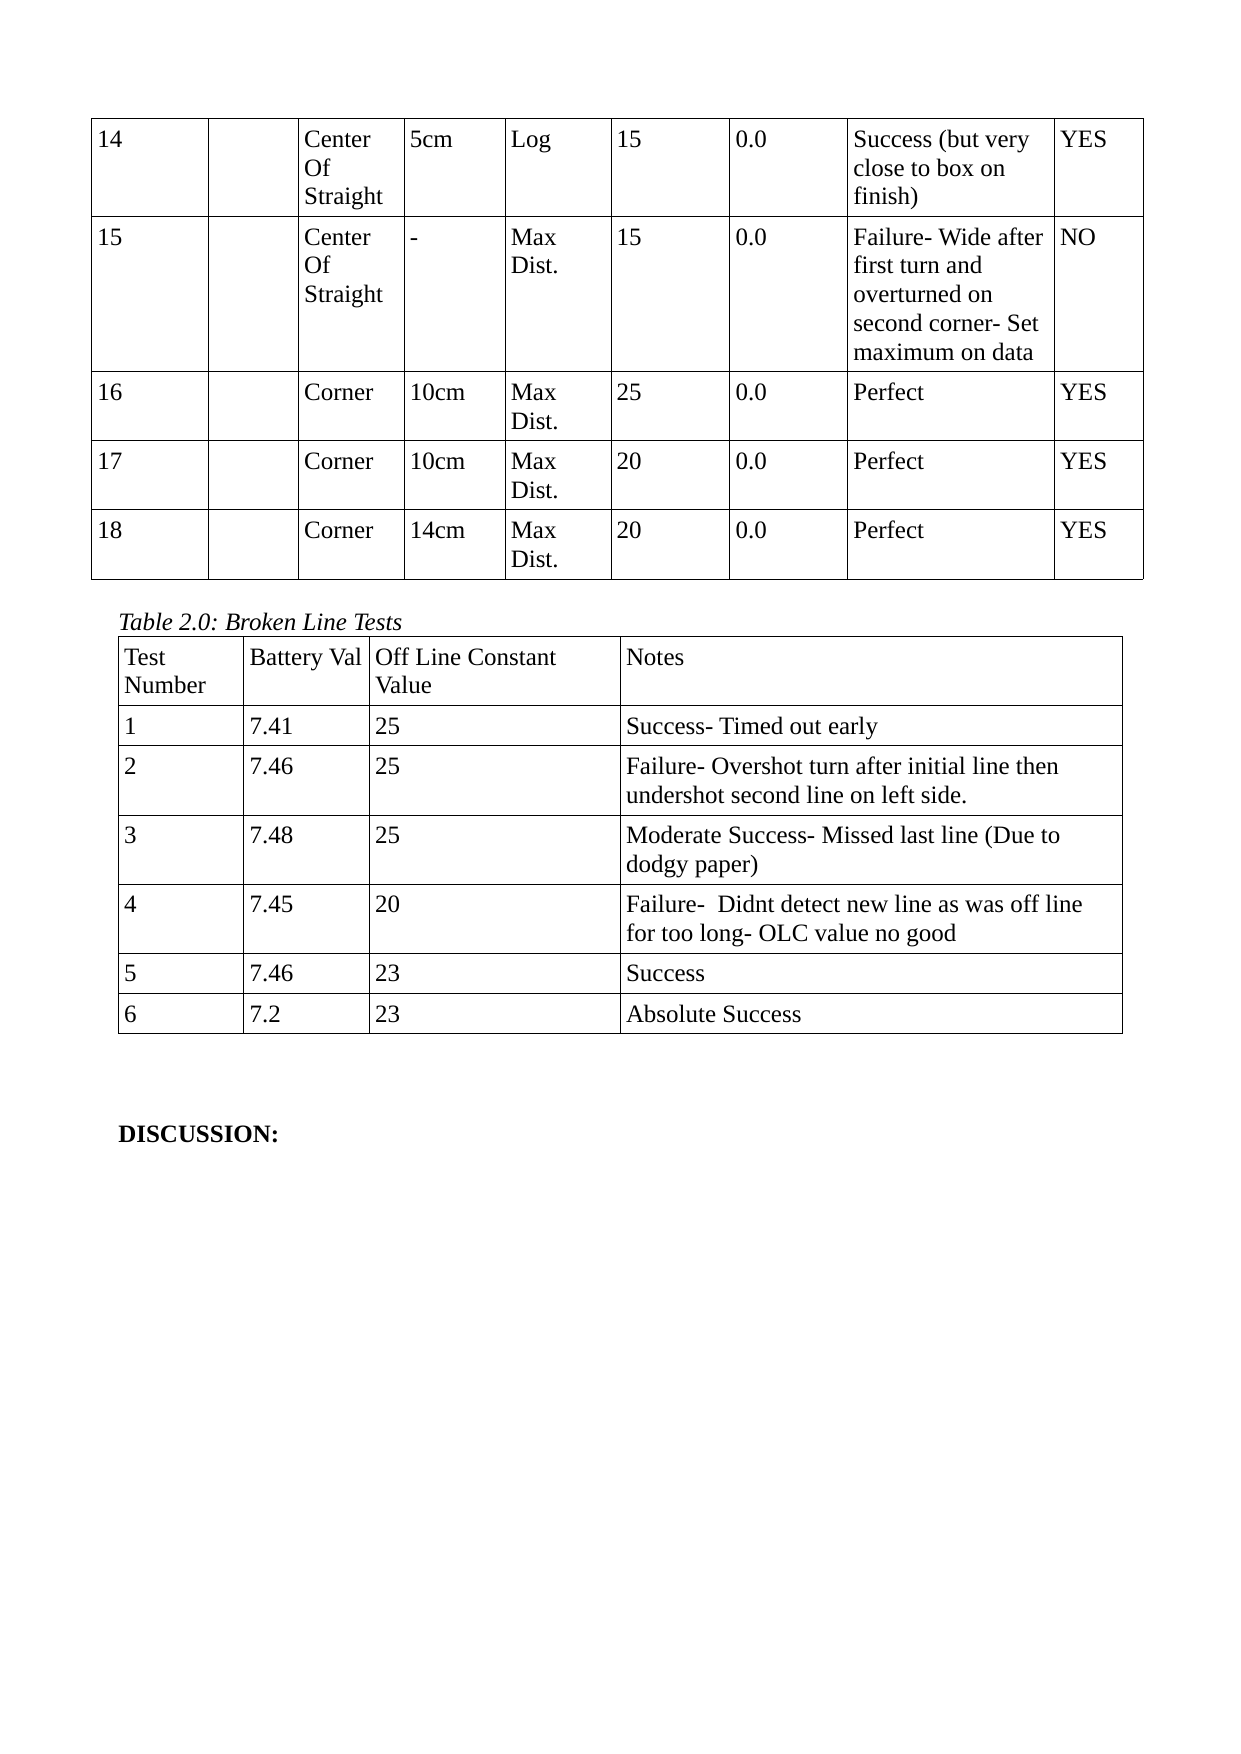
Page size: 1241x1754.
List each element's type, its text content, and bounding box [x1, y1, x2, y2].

table_cell Perfect [848, 372, 1054, 440]
table_cell Failure- Wide after first turn and overturned on second corner- Set maximum on data [848, 217, 1054, 371]
text DISCUSSION: [118, 1119, 1122, 1148]
table_cell 17 [92, 441, 208, 509]
table_cell 23 [370, 994, 620, 1033]
table_cell 0.0 [730, 119, 847, 216]
table_cell Absolute Success [621, 994, 1122, 1033]
table_cell Center Of Straight [299, 217, 404, 371]
table_cell 5 [119, 954, 243, 993]
table_cell Max Dist. [506, 441, 611, 509]
table_cell Failure- Overshot turn after initial line then undershot second line on left side. [621, 746, 1122, 814]
table_cell Log [506, 119, 611, 216]
table_cell 0.0 [730, 510, 847, 578]
table_cell 16 [92, 372, 208, 440]
table_cell 15 [612, 119, 729, 216]
table_cell 18 [92, 510, 208, 578]
table_cell 7.46 [244, 954, 369, 993]
table_cell 23 [370, 954, 620, 993]
table_cell 1 [119, 706, 243, 745]
table_cell 6 [119, 994, 243, 1033]
table_cell YES [1055, 441, 1143, 509]
table_cell YES [1055, 510, 1143, 578]
table_cell 0.0 [730, 372, 847, 440]
table_cell [209, 119, 298, 216]
table_header Notes [621, 637, 1122, 705]
table_cell Perfect [848, 441, 1054, 509]
table_cell - [405, 217, 505, 371]
table_header Off Line Constant Value [370, 637, 620, 705]
table_cell Corner [299, 441, 404, 509]
text Table 2.0: Broken Line Tests [118, 607, 1122, 636]
table_cell 7.2 [244, 994, 369, 1033]
table_cell 7.41 [244, 706, 369, 745]
table_cell Success (but very close to box on finish) [848, 119, 1054, 216]
table_cell Max Dist. [506, 510, 611, 578]
table_cell 7.46 [244, 746, 369, 814]
table_header Test Number [119, 637, 243, 705]
table_cell YES [1055, 119, 1143, 216]
table_cell 15 [612, 217, 729, 371]
table_cell [209, 441, 298, 509]
table_cell 0.0 [730, 217, 847, 371]
table_cell NO [1055, 217, 1143, 371]
table_cell Center Of Straight [299, 119, 404, 216]
table_cell 20 [370, 885, 620, 953]
table_cell 5cm [405, 119, 505, 216]
table_cell 14 [92, 119, 208, 216]
table_cell 3 [119, 816, 243, 883]
table_cell Success- Timed out early [621, 706, 1122, 745]
table_cell [209, 217, 298, 371]
table_cell 2 [119, 746, 243, 814]
table_cell Success [621, 954, 1122, 993]
table_cell 4 [119, 885, 243, 953]
table_header Battery Val [244, 637, 369, 705]
table_cell 14cm [405, 510, 505, 578]
table_cell [209, 372, 298, 440]
table_cell 25 [370, 706, 620, 745]
table_cell 20 [612, 441, 729, 509]
table_cell Perfect [848, 510, 1054, 578]
table_cell Moderate Success- Missed last line (Due to dodgy paper) [621, 816, 1122, 883]
table_cell 25 [370, 746, 620, 814]
table_cell Failure- Didnt detect new line as was off line for too long- OLC value no good [621, 885, 1122, 953]
table_cell 15 [92, 217, 208, 371]
table_cell 7.48 [244, 816, 369, 883]
table_cell 7.45 [244, 885, 369, 953]
table_cell 20 [612, 510, 729, 578]
table_cell YES [1055, 372, 1143, 440]
table_cell 10cm [405, 441, 505, 509]
table_cell 0.0 [730, 441, 847, 509]
table_cell 10cm [405, 372, 505, 440]
table_cell 25 [370, 816, 620, 883]
table_cell Max Dist. [506, 217, 611, 371]
table_cell 25 [612, 372, 729, 440]
table_cell [209, 510, 298, 578]
table_cell Max Dist. [506, 372, 611, 440]
table_cell Corner [299, 372, 404, 440]
table_cell Corner [299, 510, 404, 578]
